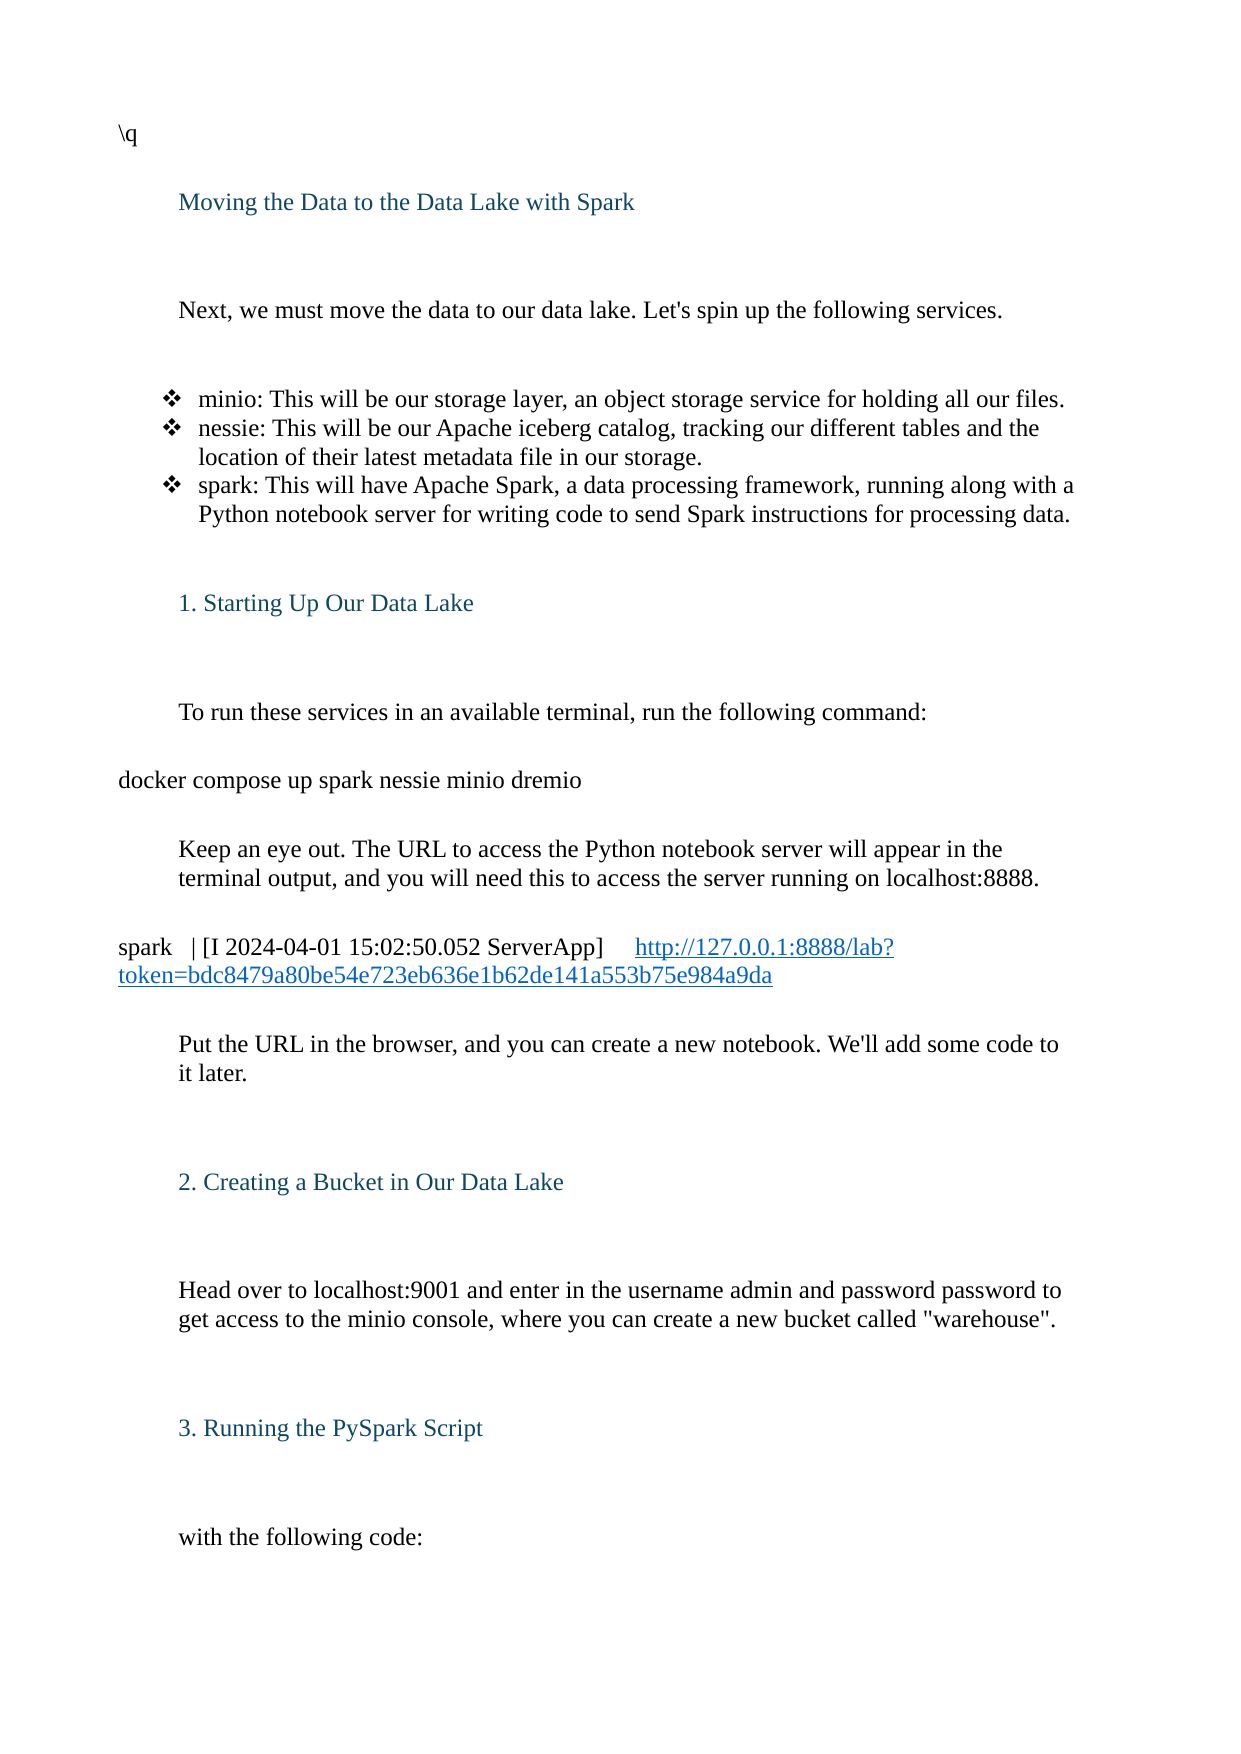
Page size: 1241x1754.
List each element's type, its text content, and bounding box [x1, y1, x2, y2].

text \q [118, 118, 1122, 147]
subtitle 3. Running the PySpark Script [178, 1413, 1062, 1442]
list spark: This will have Apache Spark, a data processing framework, running along with a Python notebook server for writing code to send Spark instructions for processing data. [161, 471, 1122, 528]
subtitle Moving the Data to the Data Lake with Spark [178, 187, 1062, 216]
text To run these services in an available terminal, run the following command: [178, 697, 1062, 726]
text Next, we must move the data to our data lake. Let's spin up the following services. [178, 296, 1062, 324]
text spark | [I 2024-04-01 15:02:50.052 ServerApp] http://127.0.0.1:8888/lab?token=bdc8479a80be54e723eb636e1b62de141a553b75e984a9da [118, 932, 1122, 989]
text with the following code: [178, 1522, 1062, 1551]
text Put the URL in the browser, and you can create a new notebook. We'll add some code to it later. [178, 1029, 1062, 1087]
list nessie: This will be our Apache iceberg catalog, tracking our different tables and the location of their latest metadata file in our storage. [161, 413, 1122, 471]
subtitle 1. Starting Up Our Data Lake [178, 588, 1062, 617]
text docker compose up spark nessie minio dremio [118, 766, 1122, 794]
text Head over to localhost:9001 and enter in the username admin and password password to get access to the minio console, where you can create a new bucket called "warehouse". [178, 1276, 1062, 1333]
text Keep an eye out. The URL to access the Python notebook server will appear in the terminal output, and you will need this to access the server running on localhost:8888. [178, 834, 1062, 892]
list minio: This will be our storage layer, an object storage service for holding all our files. [161, 384, 1122, 413]
subtitle 2. Creating a Bucket in Our Data Lake [178, 1167, 1062, 1196]
